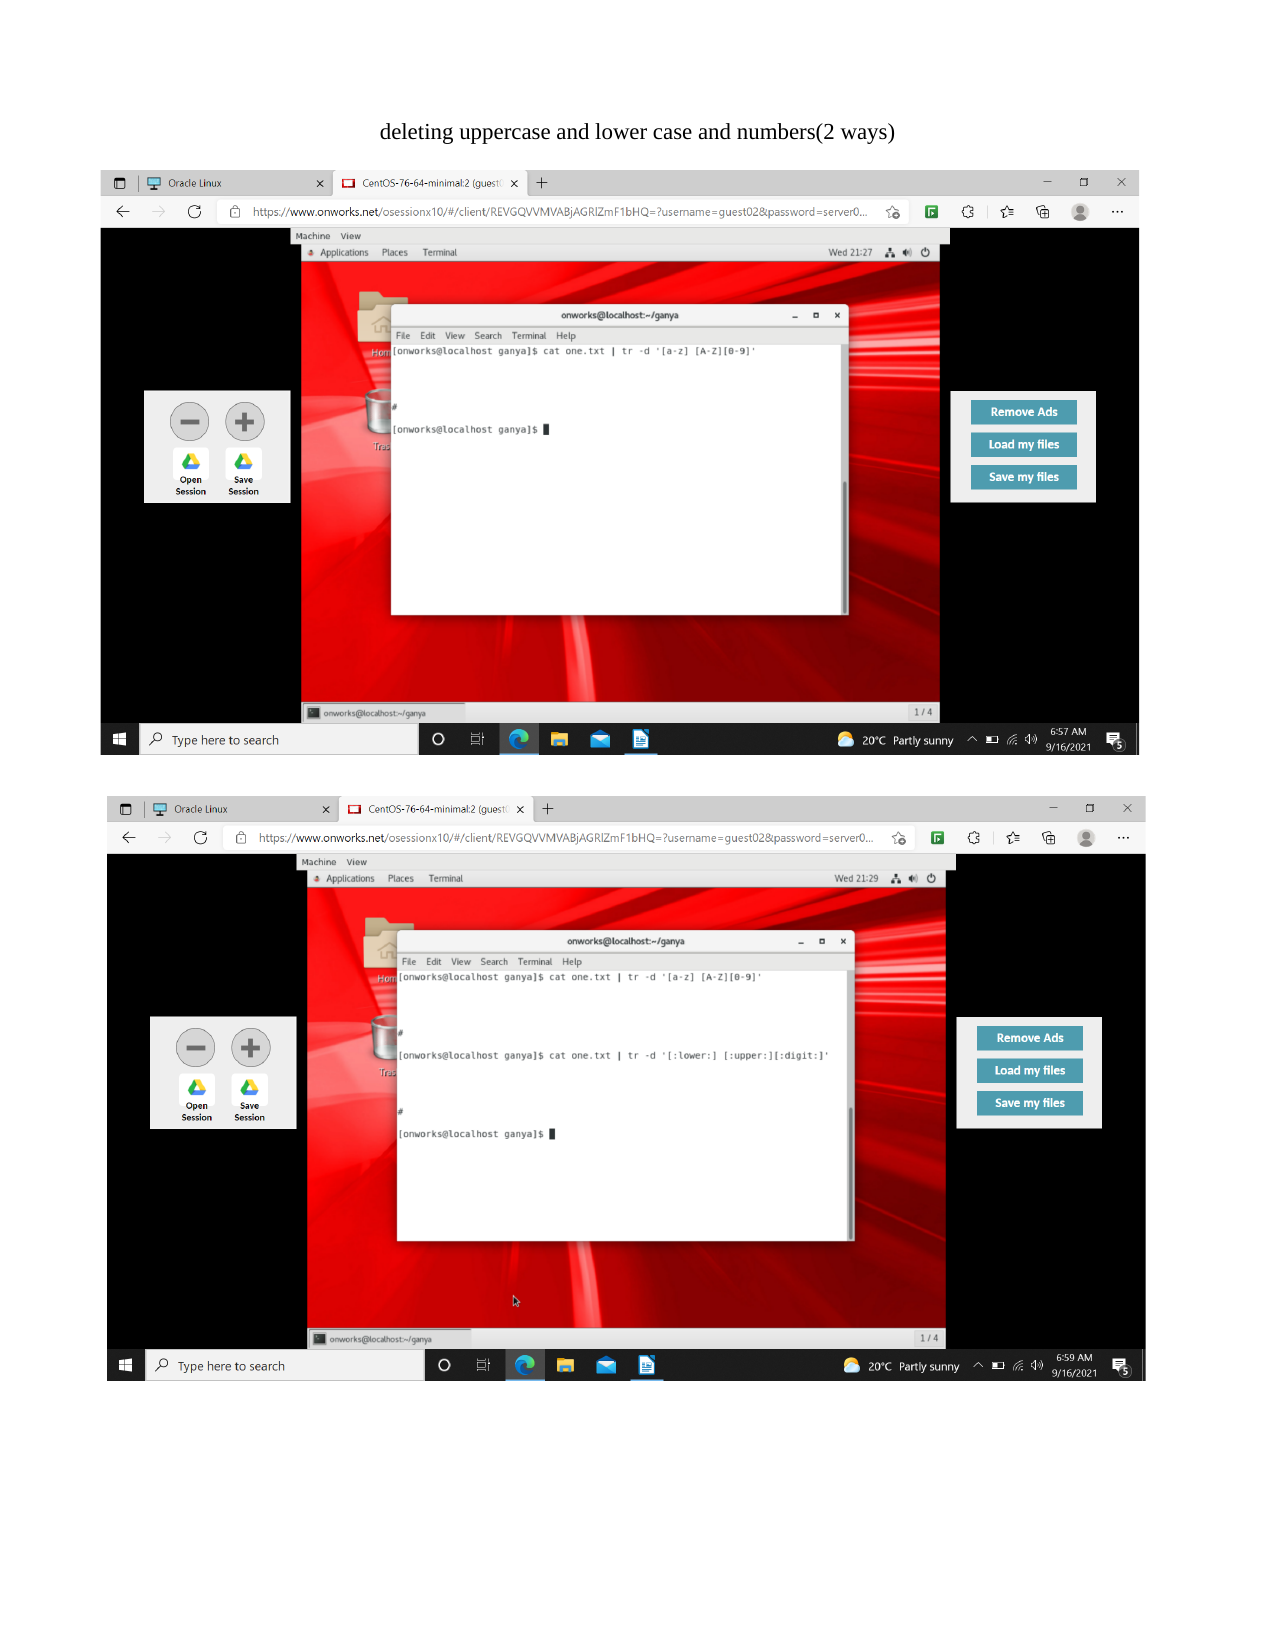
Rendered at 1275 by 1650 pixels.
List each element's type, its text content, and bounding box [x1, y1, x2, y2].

text deleting uppercase and lower case and numbers(2 ways) [118, 118, 1157, 144]
